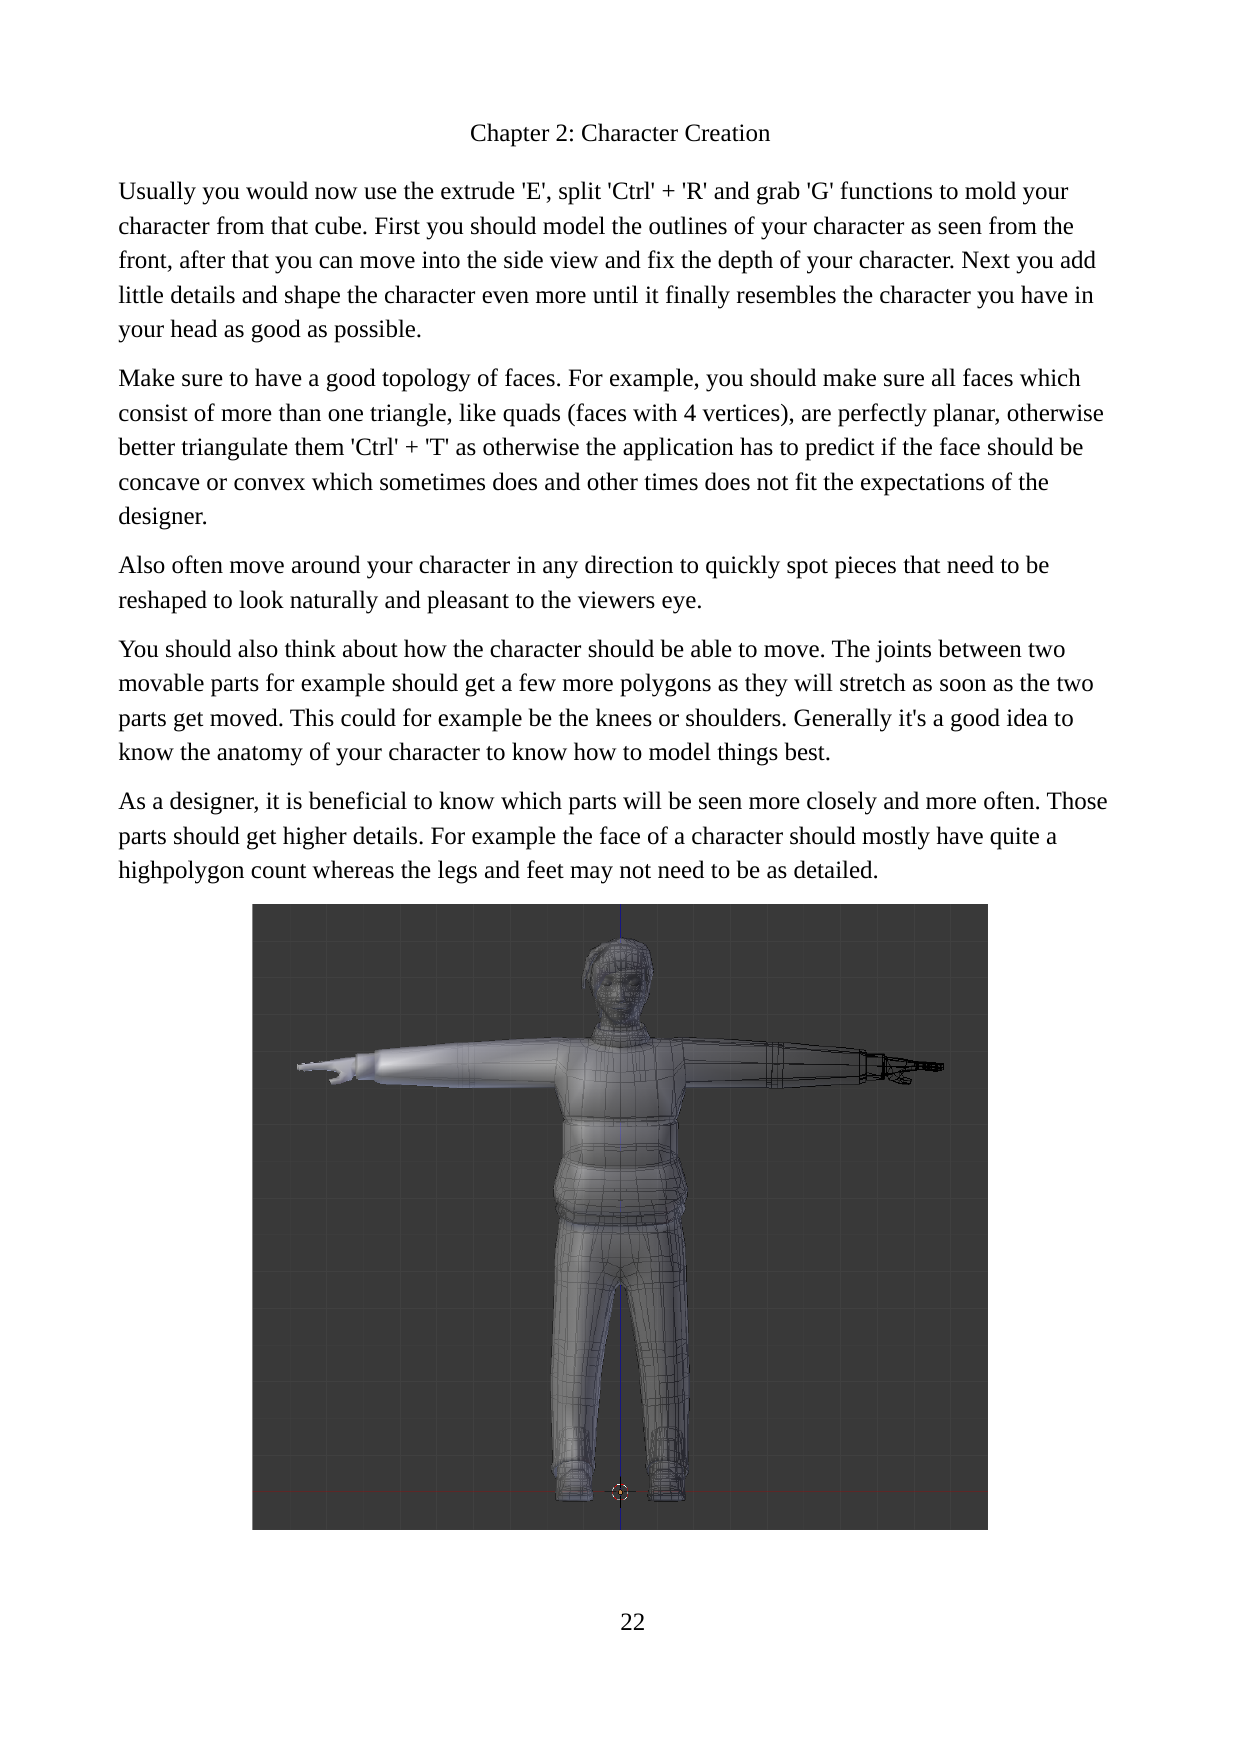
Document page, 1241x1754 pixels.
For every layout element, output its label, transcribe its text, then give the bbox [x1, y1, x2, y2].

text As a designer, it is beneficial to know which parts will be seen more closely and more often. Those parts should get higher details. For example the face of a character should mostly have quite a highpolygon count whereas the legs and feet may not need to be as detailed. [118, 786, 1122, 884]
text Also often move around your character in any direction to quickly spot pieces that need to be reshaped to look naturally and pleasant to the viewers eye. [118, 550, 1122, 613]
text You should also think about how the character should be able to move. The joints between two movable parts for example should get a few more polygons as they will stretch as soon as the two parts get moved. This could for example be the knees or shoulders. Generally it's a good idea to know the anatomy of your character to know how to model things best. [118, 634, 1122, 766]
picture [252, 904, 988, 1530]
text Usually you would now use the extrude 'E', split 'Ctrl' + 'R' and grab 'G' functions to mold your character from that cube. First you should model the outlines of your character as seen from the front, after that you can move into the side view and fix the depth of your character. Next you add little details and shape the character even more until it finally resembles the character you have in your head as good as possible. [118, 176, 1122, 343]
text Make sure to have a good topology of faces. For example, you should make sure all faces which consist of more than one triangle, like quads (faces with 4 vertices), are perfectly planar, otherwise better triangulate them 'Ctrl' + 'T' as otherwise the application has to predict if the face should be concave or convex which sometimes does and other times does not fit the expectations of the designer. [118, 363, 1122, 530]
